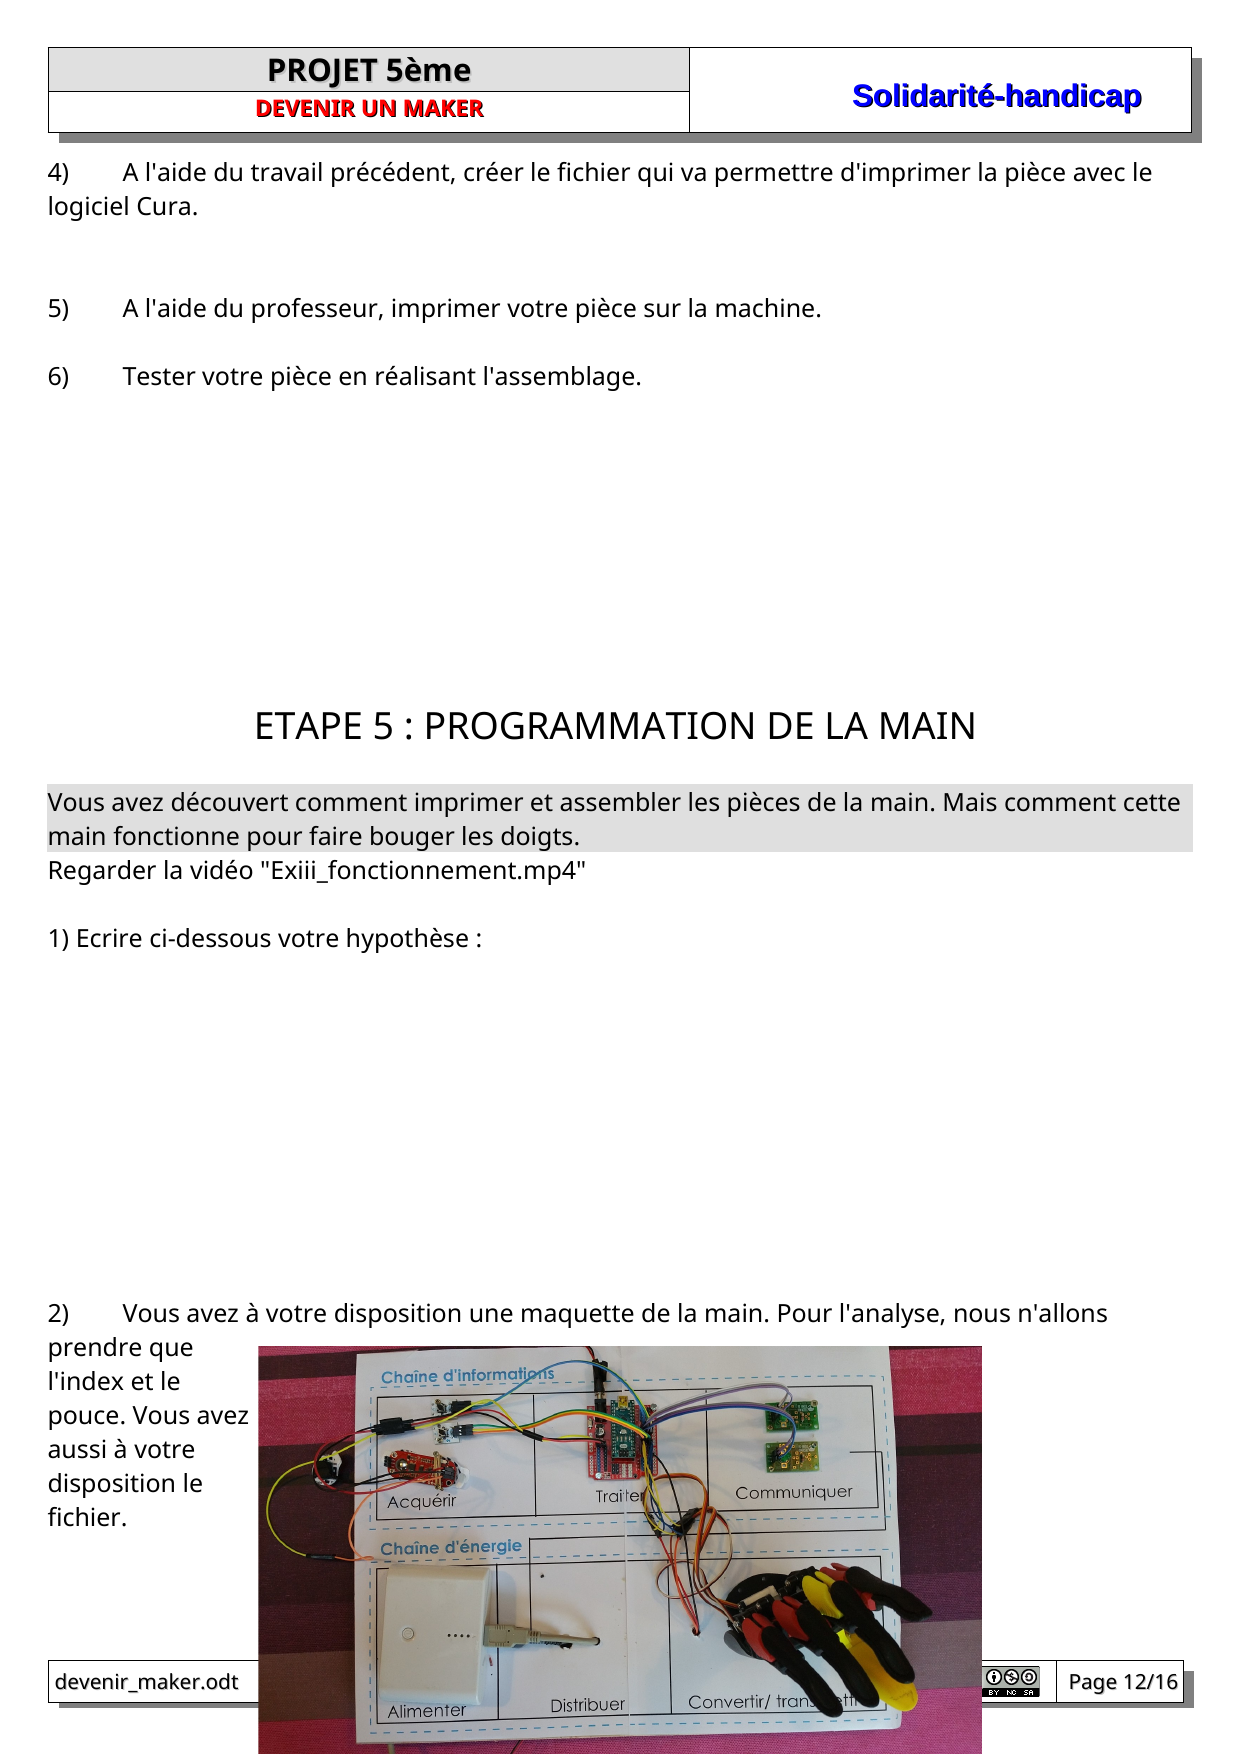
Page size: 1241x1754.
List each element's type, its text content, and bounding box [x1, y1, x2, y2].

text 1) Ecrire ci-dessous votre hypothèse : [47, 921, 1193, 955]
list Tester votre pièce en réalisant l'assemblage. [47, 359, 1193, 393]
text Regarder la vidéo "Exiii_fonctionnement.mp4" [47, 852, 1193, 887]
subtitle Vous avez découvert comment imprimer et assembler les pièces de la main. Mais comment cette main fonctionne pour faire bouger les doigts. [47, 784, 1193, 852]
list A l'aide du professeur, imprimer votre pièce sur la machine. [47, 291, 1193, 324]
list Vous avez à votre disposition une maquette de la main. Pour l'analyse, nous n'allons prendre que l'index et le pouce. Vous avez aussi à votre disposition le fichier. [47, 1295, 1193, 1534]
picture [258, 1346, 1040, 1754]
text ETAPE 5 : PROGRAMMATION DE LA MAIN [47, 699, 1193, 750]
list A l'aide du travail précédent, créer le fichier qui va permettre d'imprimer la pièce avec le logiciel Cura. [47, 154, 1193, 222]
